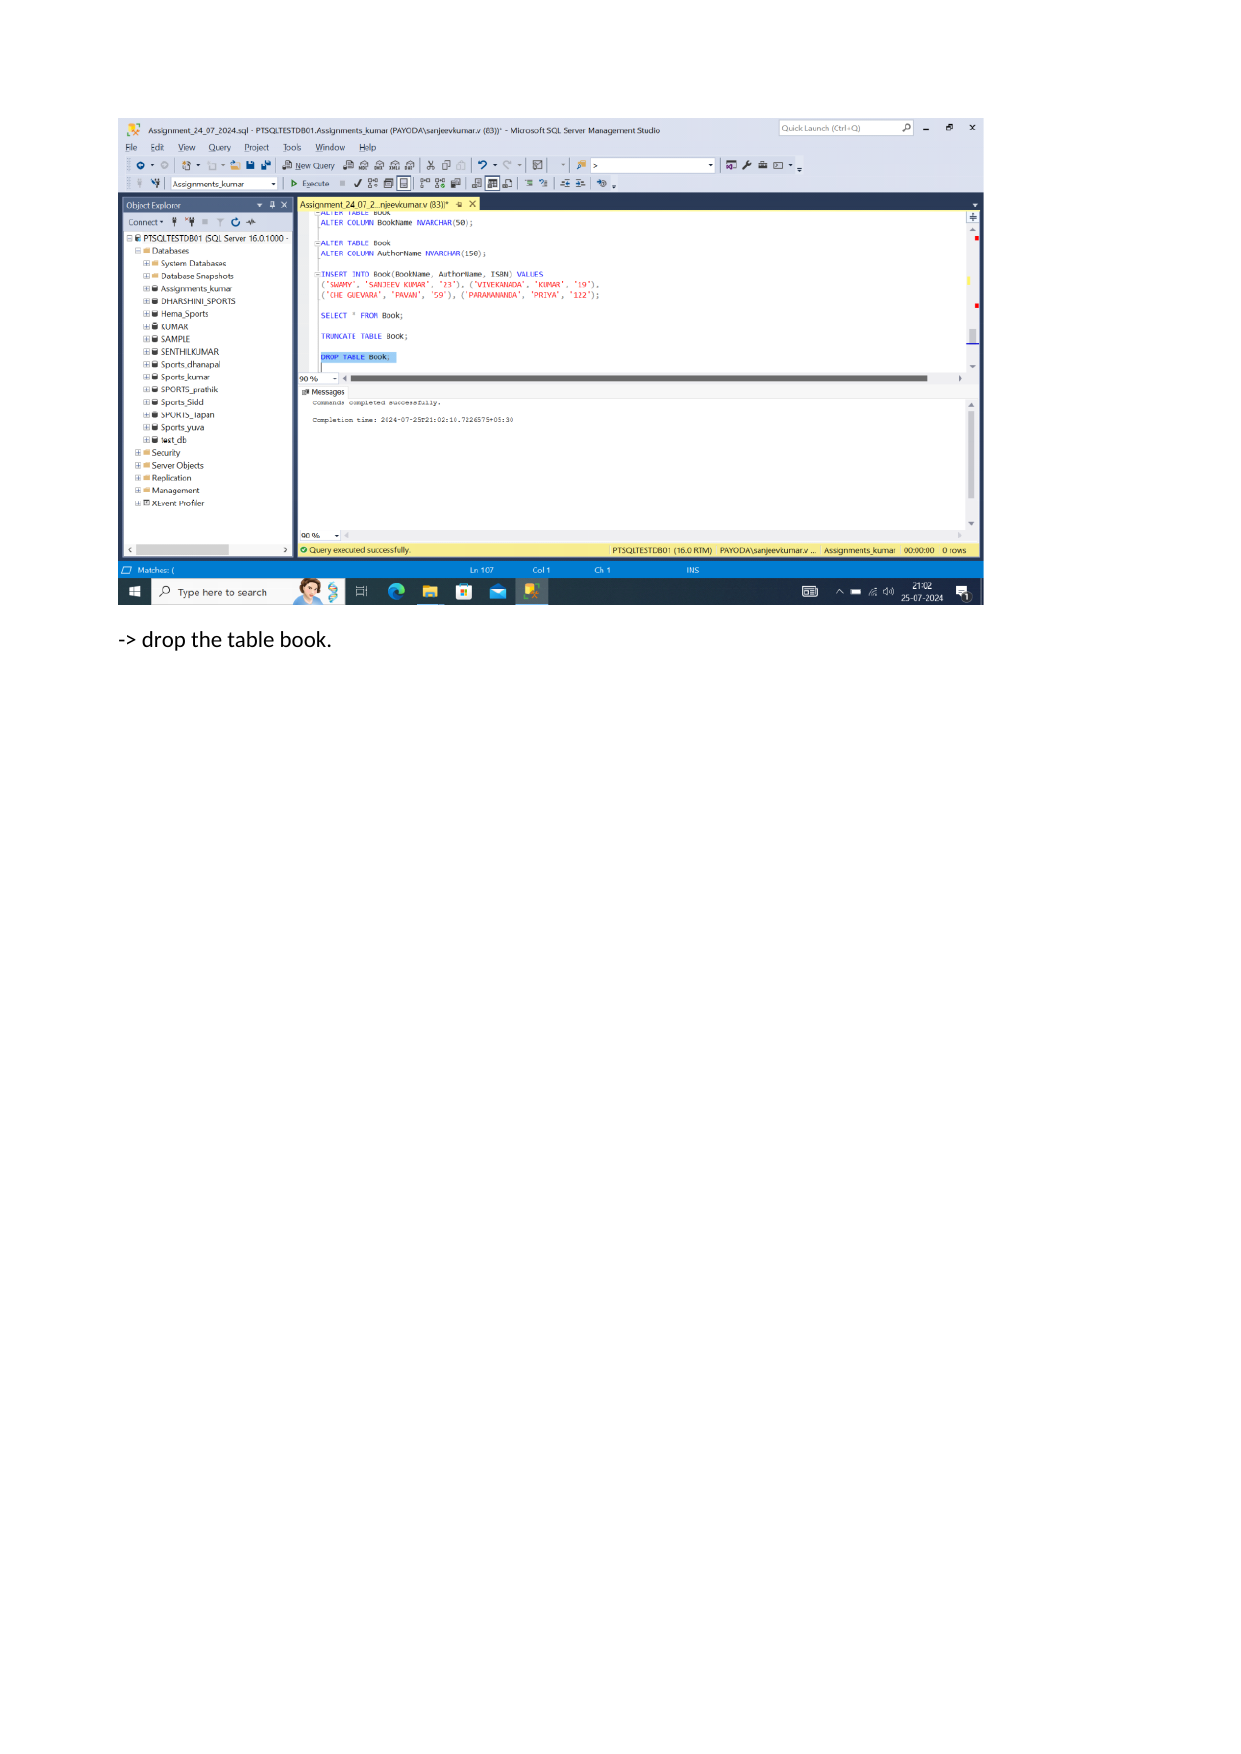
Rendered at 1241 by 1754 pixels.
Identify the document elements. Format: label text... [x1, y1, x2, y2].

text -> drop the table book. [118, 625, 1122, 653]
